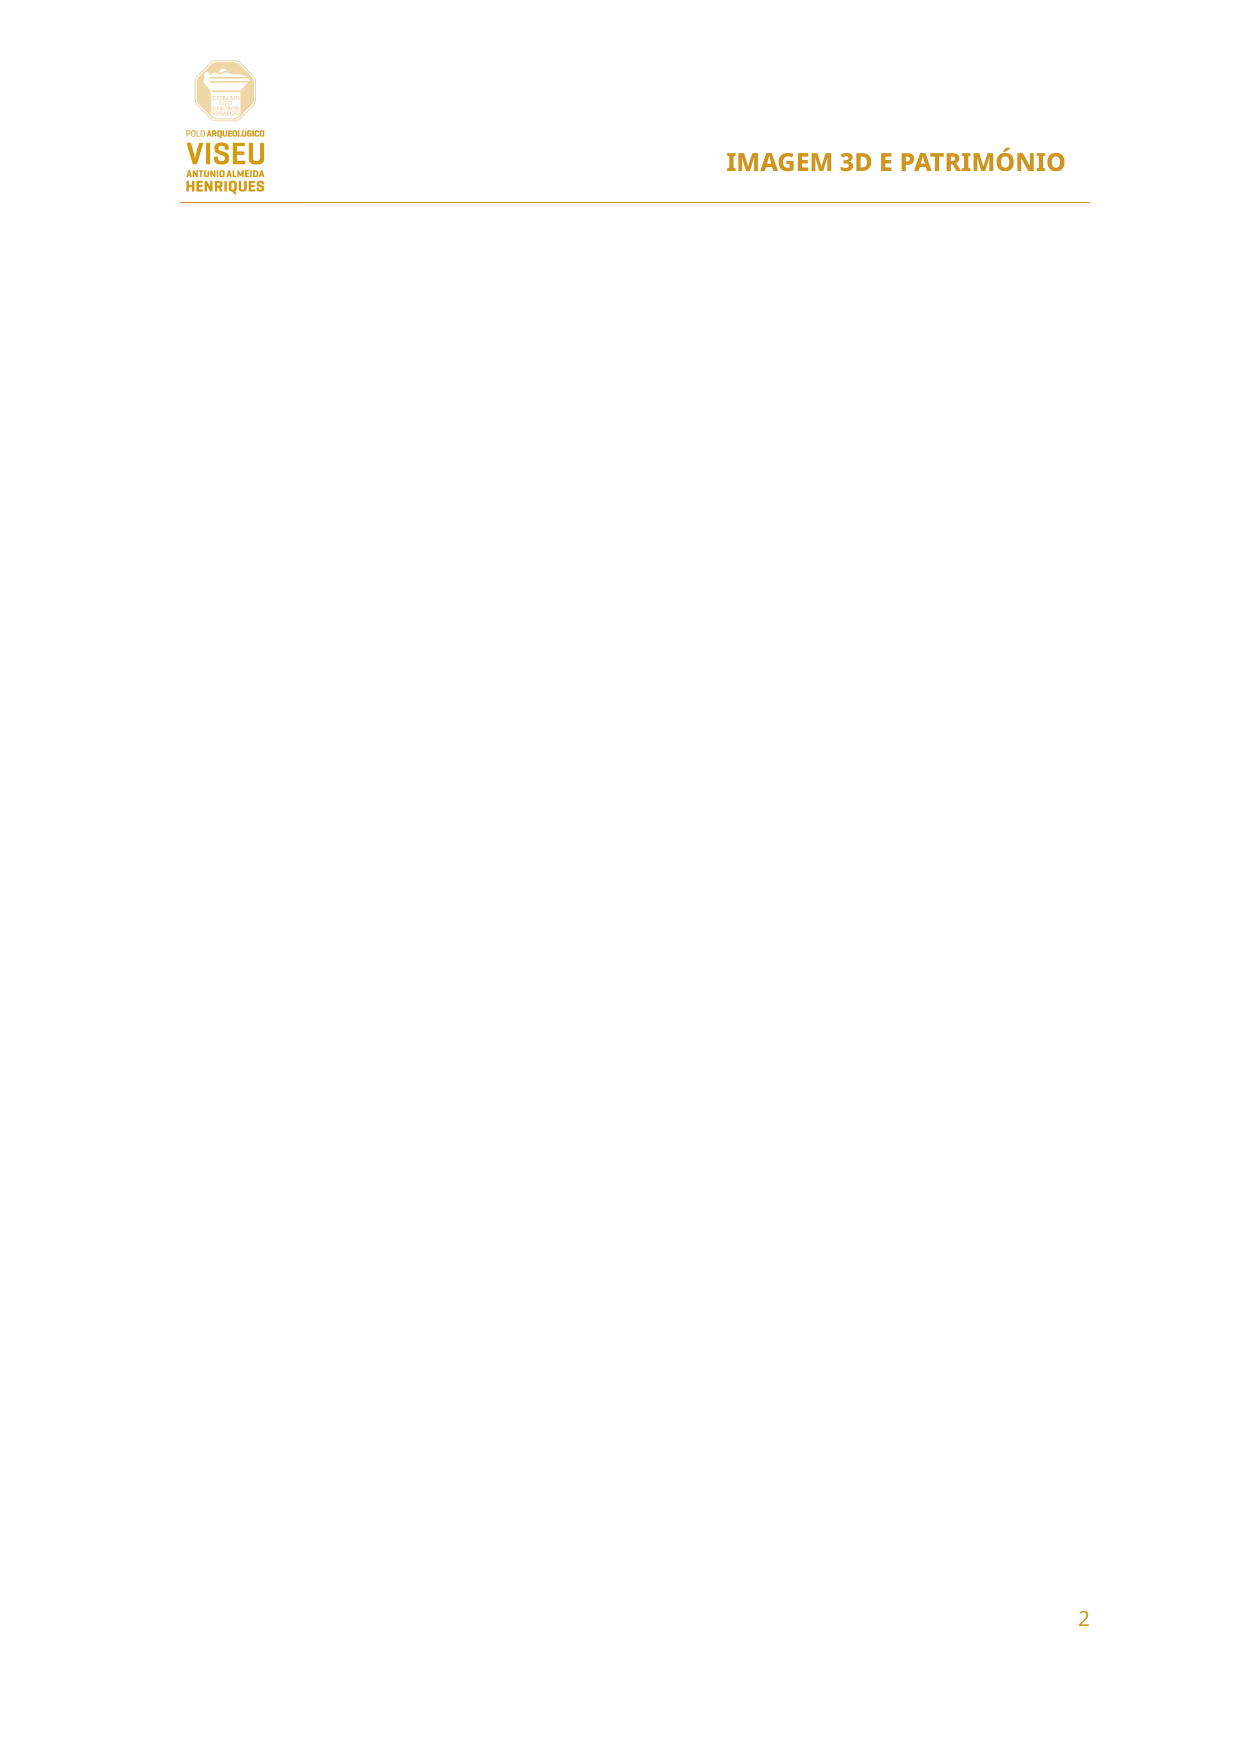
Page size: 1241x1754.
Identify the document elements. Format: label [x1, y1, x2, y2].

picture [183, 52, 299, 201]
